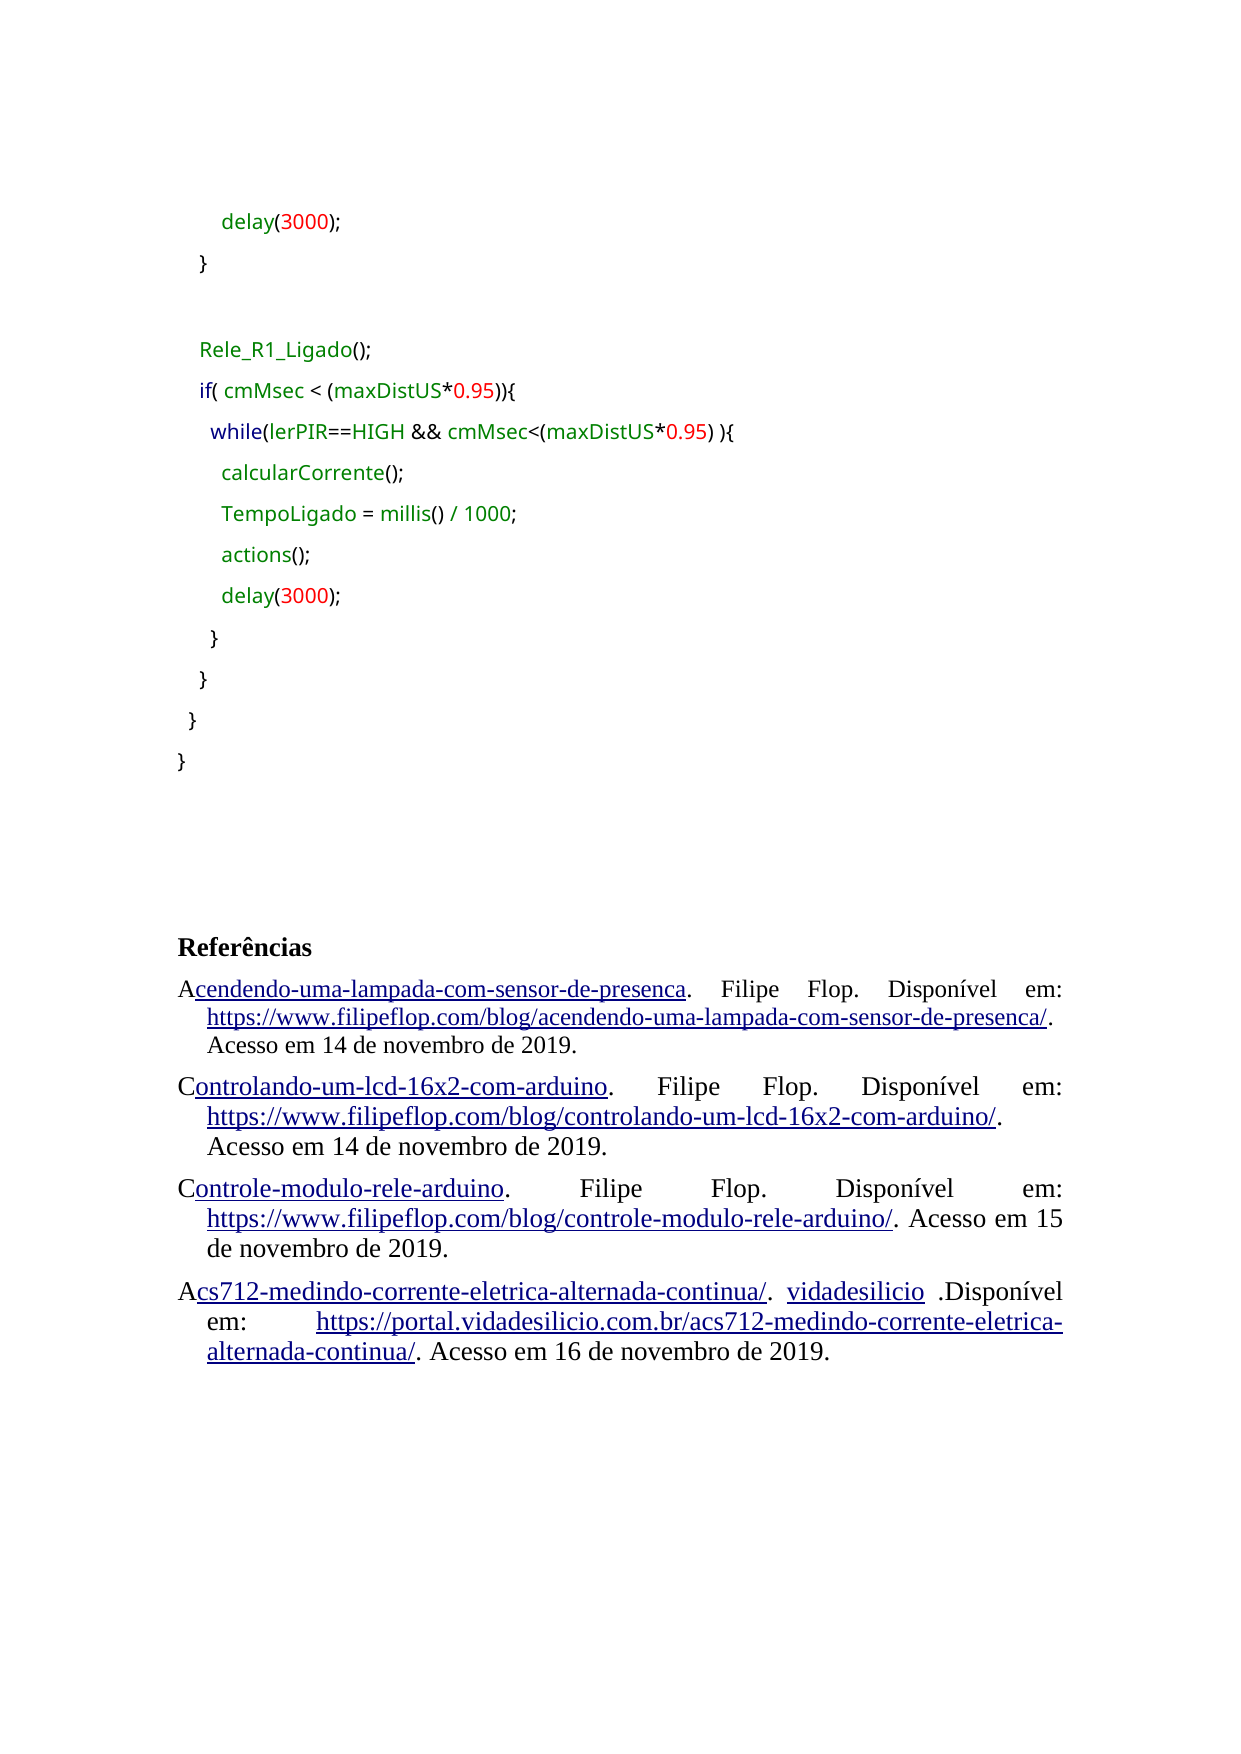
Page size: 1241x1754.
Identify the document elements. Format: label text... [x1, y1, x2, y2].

text Controlando-um-lcd-16x2-com-arduino. Filipe Flop. Disponível em: https://www.filipeflop.com/blog/controlando-um-lcd-16x2-com-arduino/. Acesso em 14 de novembro de 2019. [177, 1072, 1063, 1162]
text TempoLigado = millis() / 1000; [177, 499, 1063, 528]
text Acendendo-uma-lampada-com-sensor-de-presenca. Filipe Flop. Disponível em: https://www.filipeflop.com/blog/acendendo-uma-lampada-com-sensor-de-presenca/. Acesso em 14 de novembro de 2019. [177, 975, 1063, 1059]
text if( cmMsec < (maxDistUS*0.95)){ [177, 376, 1063, 405]
text } [177, 622, 1063, 651]
text } [177, 746, 1063, 774]
text delay(3000); [177, 581, 1063, 610]
text delay(3000); [177, 207, 1063, 235]
text } [177, 248, 1063, 276]
text Rele_R1_Ligado(); [177, 335, 1063, 364]
text Controle-modulo-rele-arduino. Filipe Flop. Disponível em: https://www.filipeflop.com/blog/controle-modulo-rele-arduino/. Acesso em 15 de novembro de 2019. [177, 1174, 1063, 1264]
text while(lerPIR==HIGH && cmMsec<(maxDistUS*0.95) ){ [177, 417, 1063, 446]
text Referências [177, 933, 1063, 963]
text calcularCorrente(); [177, 458, 1063, 487]
text actions(); [177, 540, 1063, 569]
text } [177, 704, 1063, 733]
text Acs712-medindo-corrente-eletrica-alternada-continua/. vidadesilicio .Disponível em: https://portal.vidadesilicio.com.br/acs712-medindo-corrente-eletrica-alternada-continua/. Acesso em 16 de novembro de 2019. [177, 1276, 1063, 1366]
text } [177, 663, 1063, 692]
